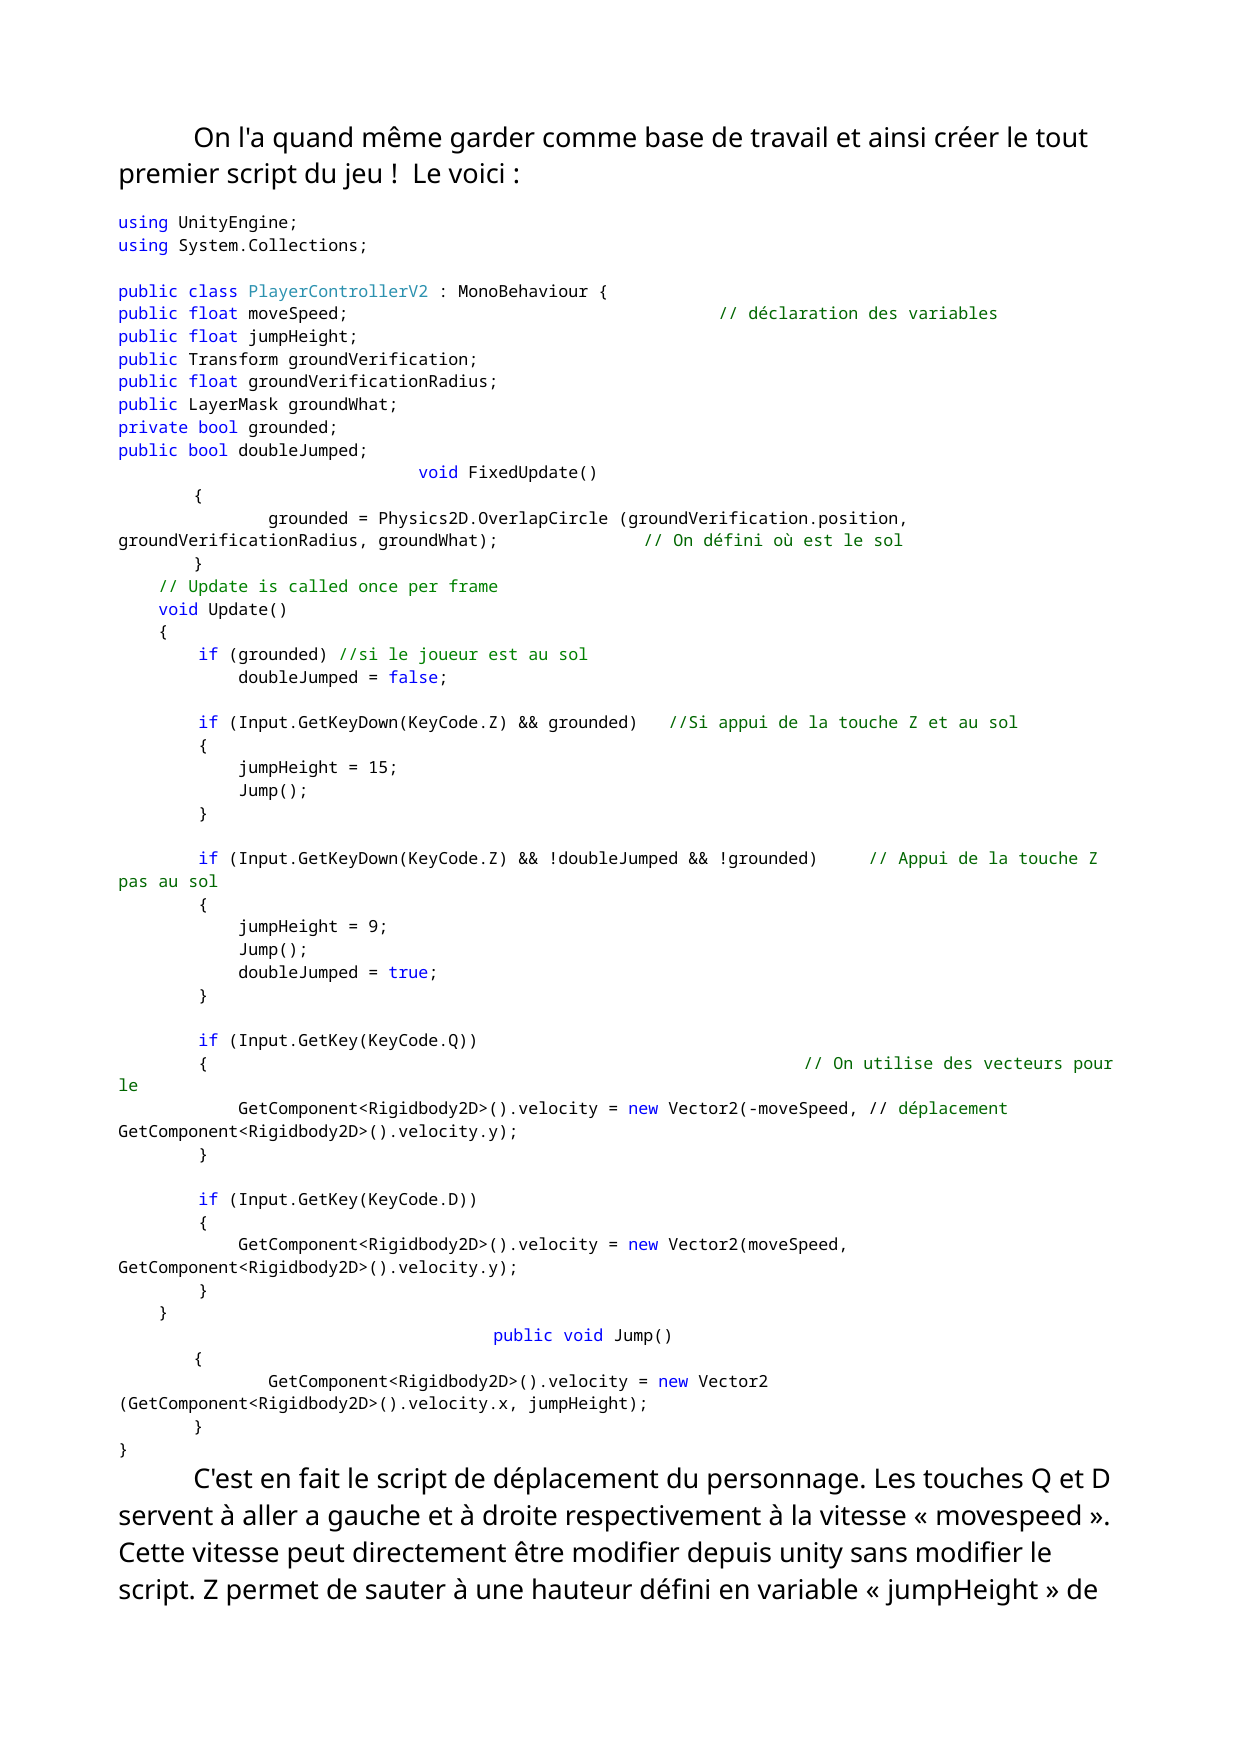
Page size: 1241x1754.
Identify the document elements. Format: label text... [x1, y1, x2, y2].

text public LayerMask groundWhat; [118, 393, 1122, 415]
text public class PlayerControllerV2 : MonoBehaviour { [118, 279, 1122, 302]
text } [118, 1142, 1122, 1165]
text } [118, 552, 1122, 574]
text } [118, 1414, 1122, 1437]
text } [118, 1278, 1122, 1301]
text if (grounded) //si le joueur est au sol [118, 642, 1122, 665]
text C'est en fait le script de déplacement du personnage. Les touches Q et D servent à aller a gauche et à droite respectivement à la vitesse « movespeed ». [118, 1460, 1122, 1534]
text public float groundVerificationRadius; [118, 370, 1122, 393]
text } [118, 1301, 1122, 1324]
text { [118, 620, 1122, 642]
text { // On utilise des vecteurs pour le [118, 1051, 1122, 1097]
text jumpHeight = 15; [118, 756, 1122, 779]
text { [118, 733, 1122, 756]
text } [118, 1437, 1122, 1460]
text if (Input.GetKeyDown(KeyCode.Z) && grounded) //Si appui de la touche Z et au sol [118, 711, 1122, 733]
text Cette vitesse peut directement être modifier depuis unity sans modifier le script. Z permet de sauter à une hauteur défini en variable « jumpHeight » de [118, 1534, 1122, 1607]
text if (Input.GetKey(KeyCode.Q)) [118, 1028, 1122, 1051]
text public Transform groundVerification; [118, 347, 1122, 370]
text public void Jump() [118, 1324, 1122, 1346]
text GetComponent<Rigidbody2D>().velocity = new Vector2(moveSpeed, GetComponent<Rigidbody2D>().velocity.y); [118, 1233, 1122, 1278]
text if (Input.GetKeyDown(KeyCode.Z) && !doubleJumped && !grounded) // Appui de la touche Z pas au sol [118, 847, 1122, 892]
text } [118, 801, 1122, 824]
text public float moveSpeed; // déclaration des variables [118, 302, 1122, 324]
text void FixedUpdate() [118, 461, 1122, 483]
text private bool grounded; [118, 415, 1122, 438]
text doubleJumped = false; [118, 665, 1122, 688]
text GetComponent<Rigidbody2D>().velocity = new Vector2(-moveSpeed, // déplacement GetComponent<Rigidbody2D>().velocity.y); [118, 1097, 1122, 1142]
text using System.Collections; [118, 234, 1122, 256]
text public float jumpHeight; [118, 324, 1122, 347]
text { [118, 892, 1122, 915]
text Jump(); [118, 938, 1122, 960]
text doubleJumped = true; [118, 960, 1122, 983]
text } [118, 983, 1122, 1006]
text On l'a quand même garder comme base de travail et ainsi créer le tout premier script du jeu ! Le voici : [118, 118, 1122, 192]
text if (Input.GetKey(KeyCode.D)) [118, 1187, 1122, 1210]
text // Update is called once per frame [118, 574, 1122, 597]
text void Update() [118, 597, 1122, 620]
text jumpHeight = 9; [118, 915, 1122, 938]
text using UnityEngine; [118, 211, 1122, 234]
text { [118, 483, 1122, 506]
text GetComponent<Rigidbody2D>().velocity = new Vector2 (GetComponent<Rigidbody2D>().velocity.x, jumpHeight); [118, 1369, 1122, 1414]
text { [118, 1210, 1122, 1233]
text Jump(); [118, 779, 1122, 801]
text grounded = Physics2D.OverlapCircle (groundVerification.position, groundVerificationRadius, groundWhat); // On défini où est le sol [118, 506, 1122, 552]
text public bool doubleJumped; [118, 438, 1122, 461]
text { [118, 1346, 1122, 1369]
